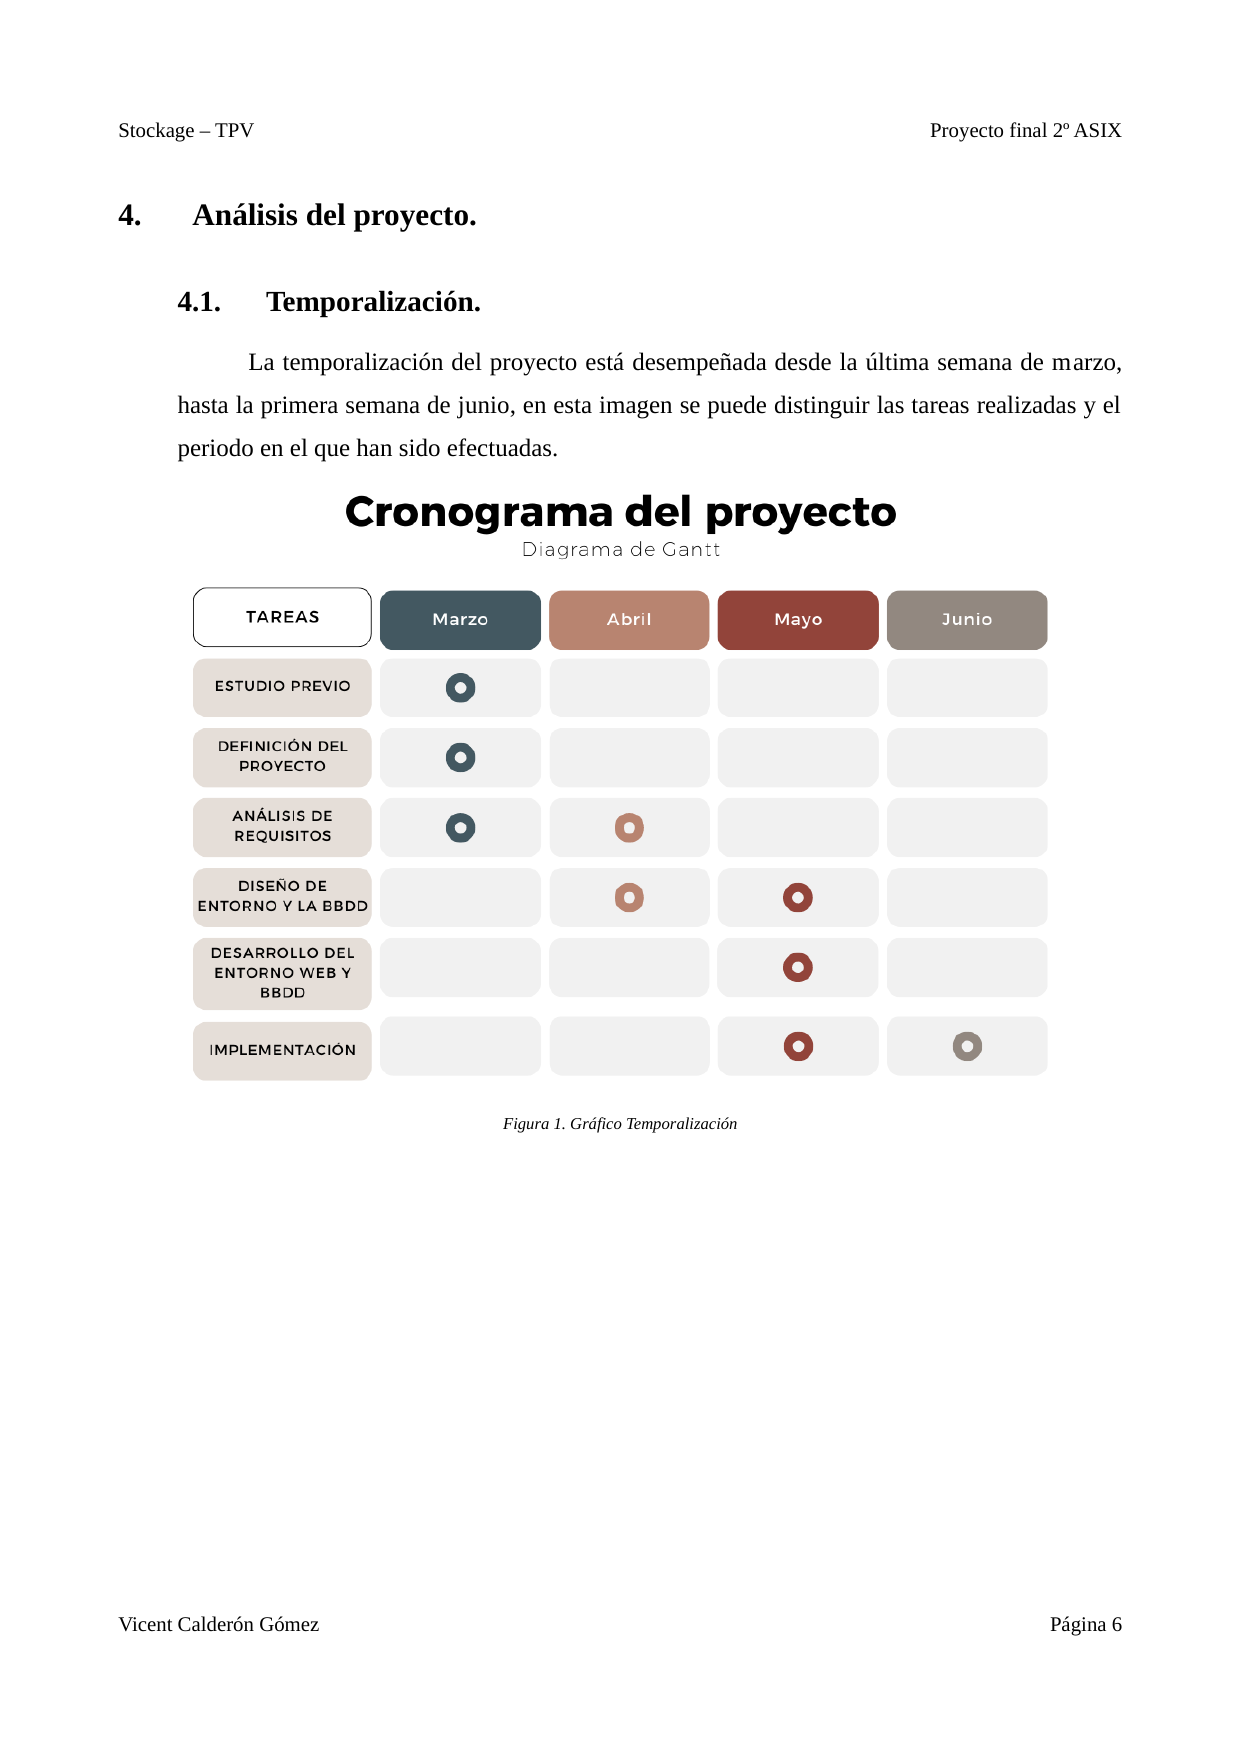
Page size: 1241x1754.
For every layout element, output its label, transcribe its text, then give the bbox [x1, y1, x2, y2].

subtitle Temporalización. [177, 284, 1122, 317]
text Figura 1. Gráfico Temporalización [118, 503, 1122, 1133]
picture [147, 477, 1093, 1105]
text La temporalización del proyecto está desempeñada desde la última semana de marzo, hasta la primera semana de junio, en esta imagen se puede distinguir las tareas realizadas y el periodo en el que han sido efectuadas. [177, 347, 1122, 462]
subtitle Análisis del proyecto. [118, 197, 1122, 233]
